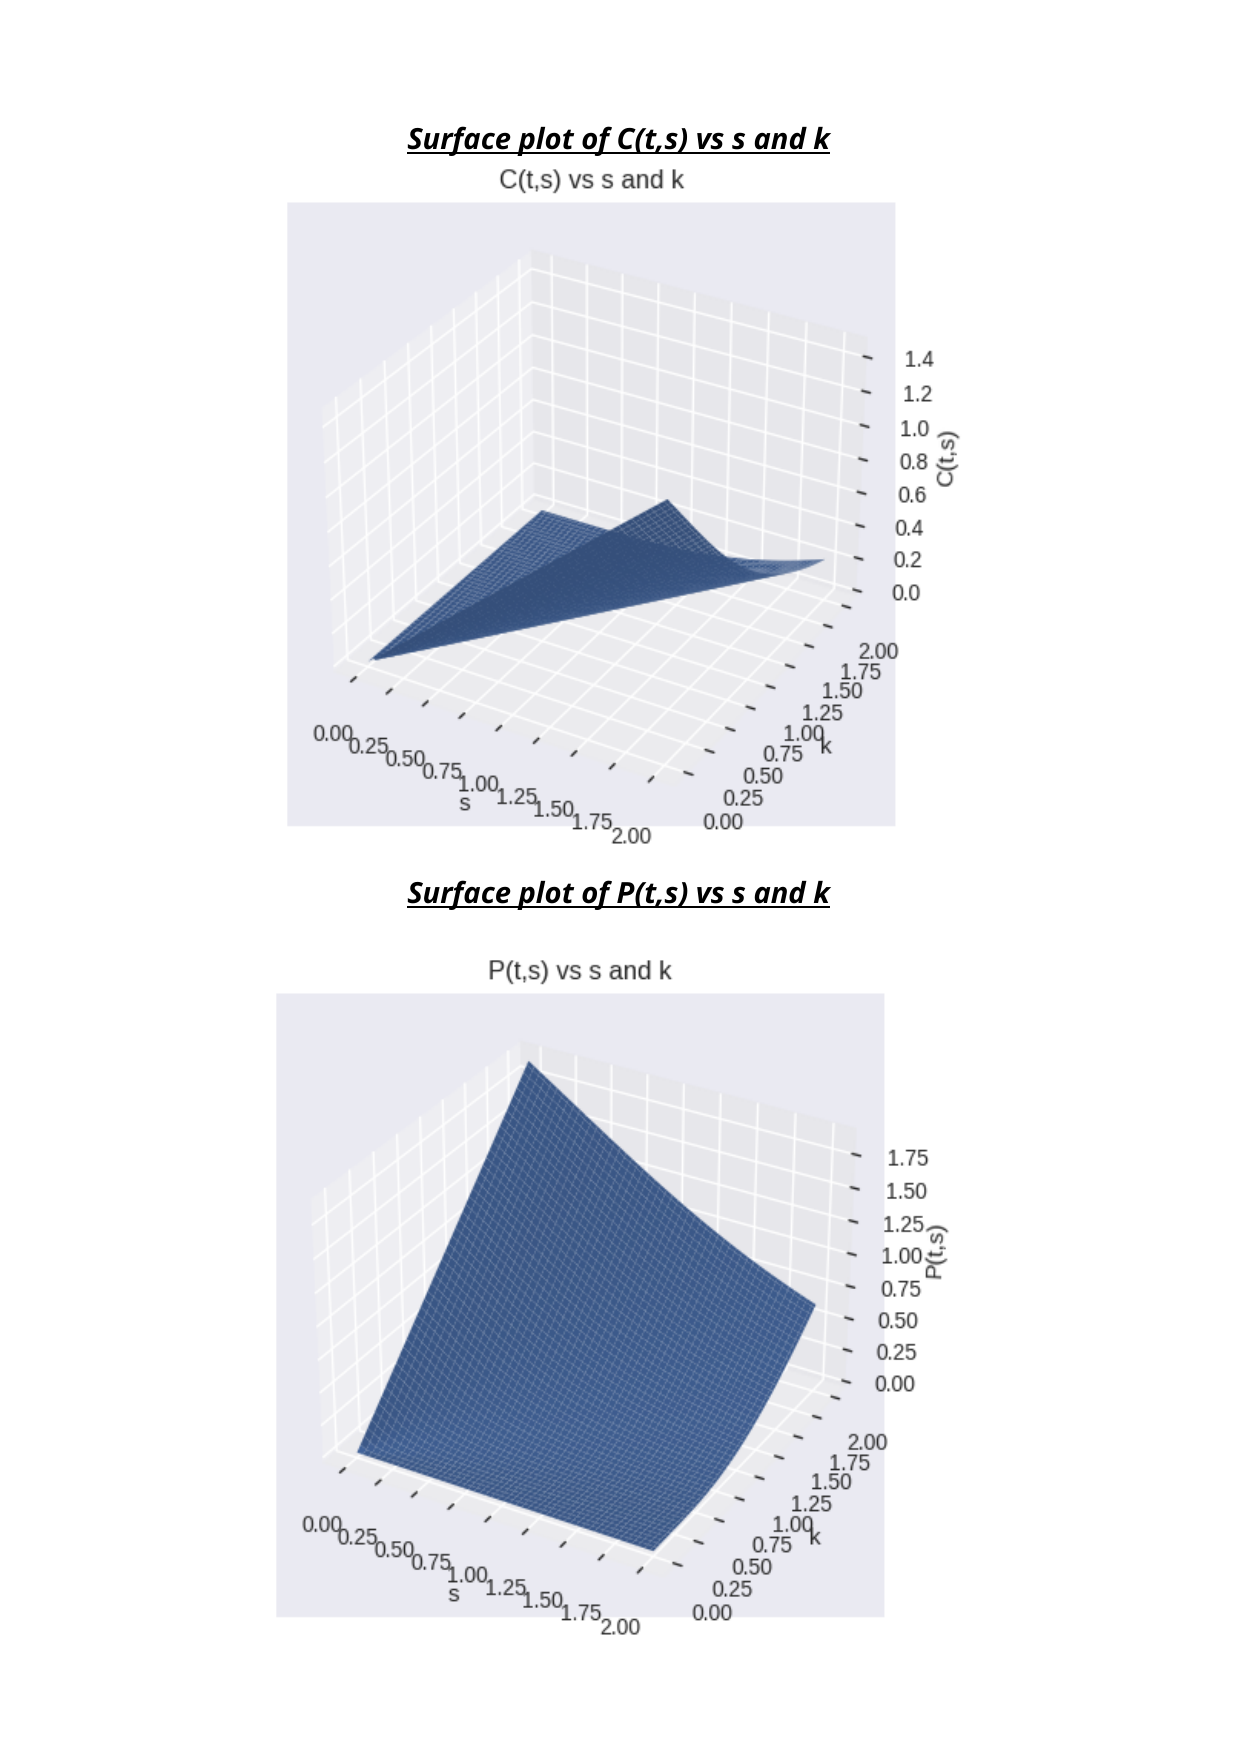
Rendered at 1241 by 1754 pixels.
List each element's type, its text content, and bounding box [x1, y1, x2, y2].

picture [263, 157, 977, 858]
picture [252, 949, 966, 1649]
text Surface plot of C(t,s) vs s and k [118, 118, 1122, 158]
text Surface plot of P(t,s) vs s and k [118, 872, 1122, 912]
